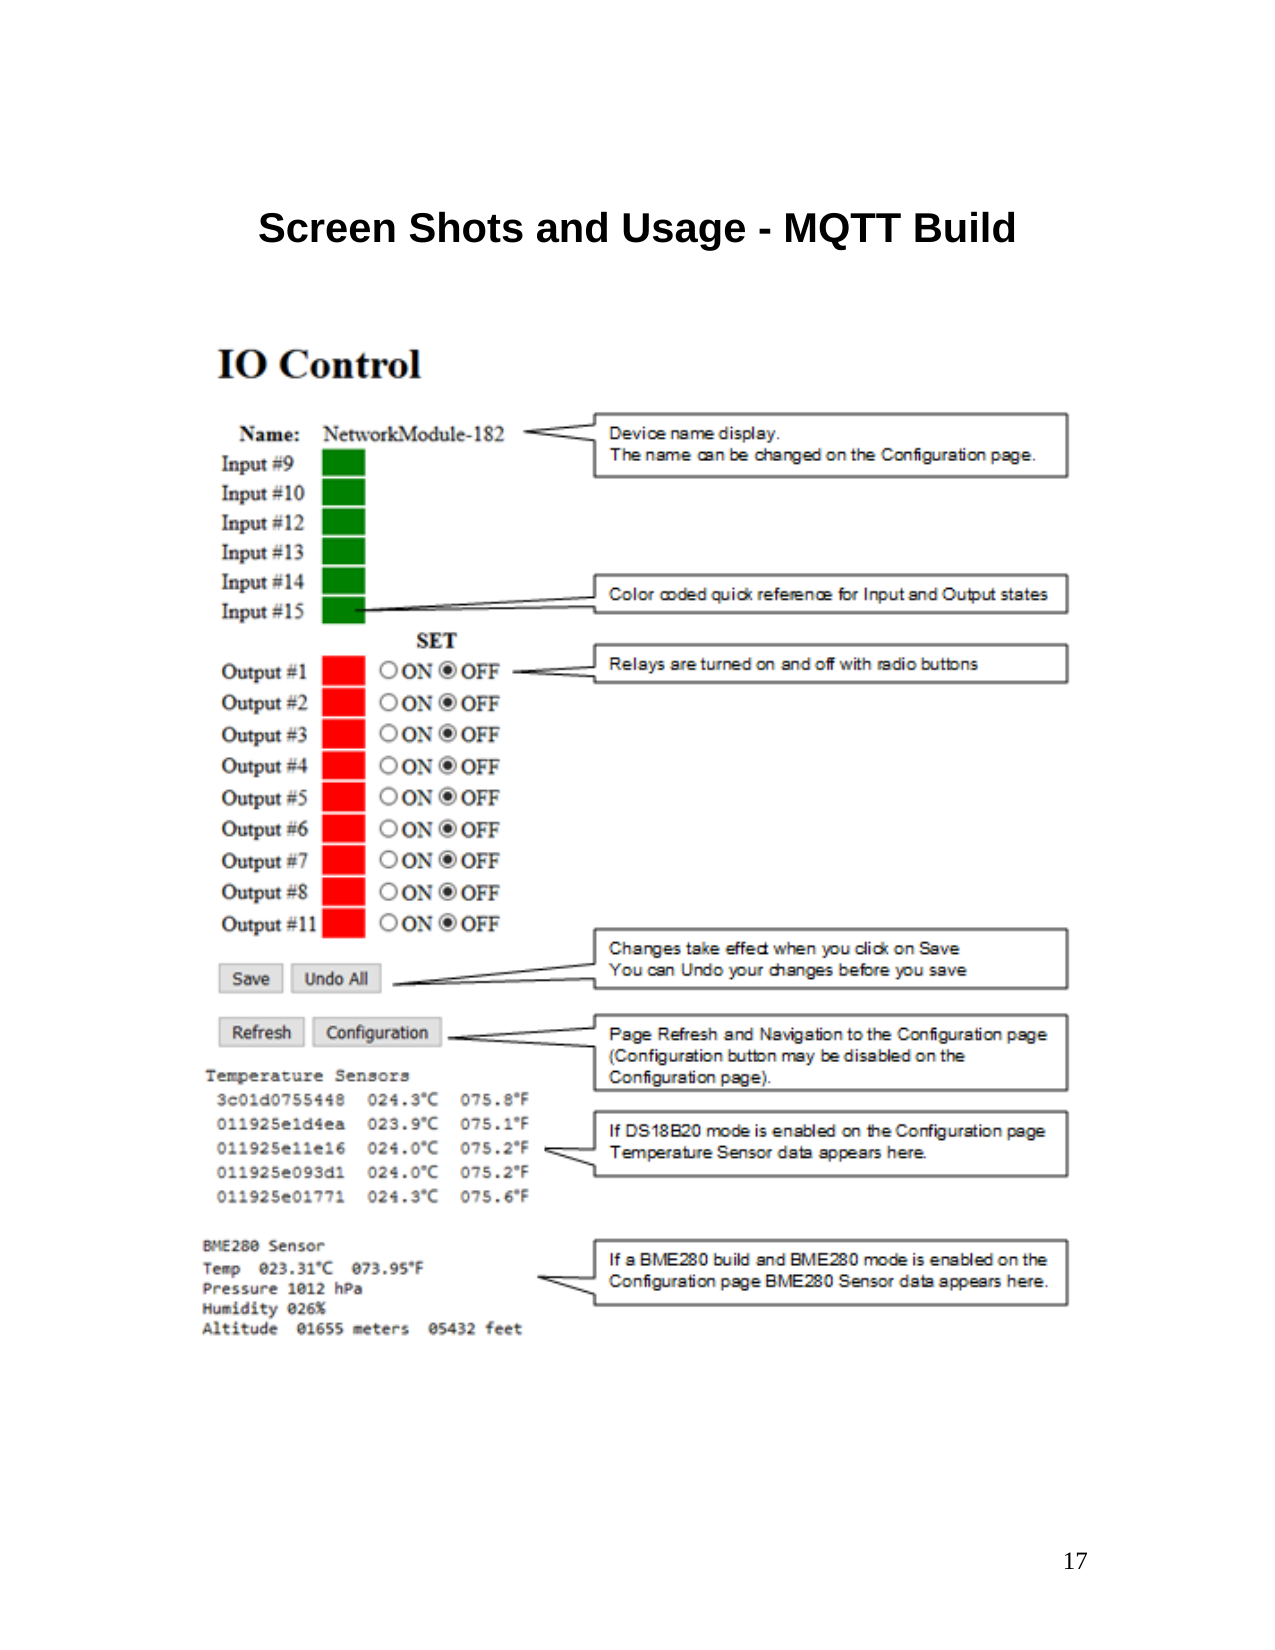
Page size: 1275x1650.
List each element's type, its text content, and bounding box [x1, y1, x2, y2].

picture [187, 334, 1089, 1350]
subtitle Screen Shots and Usage - MQTT Build [187, 204, 1087, 252]
